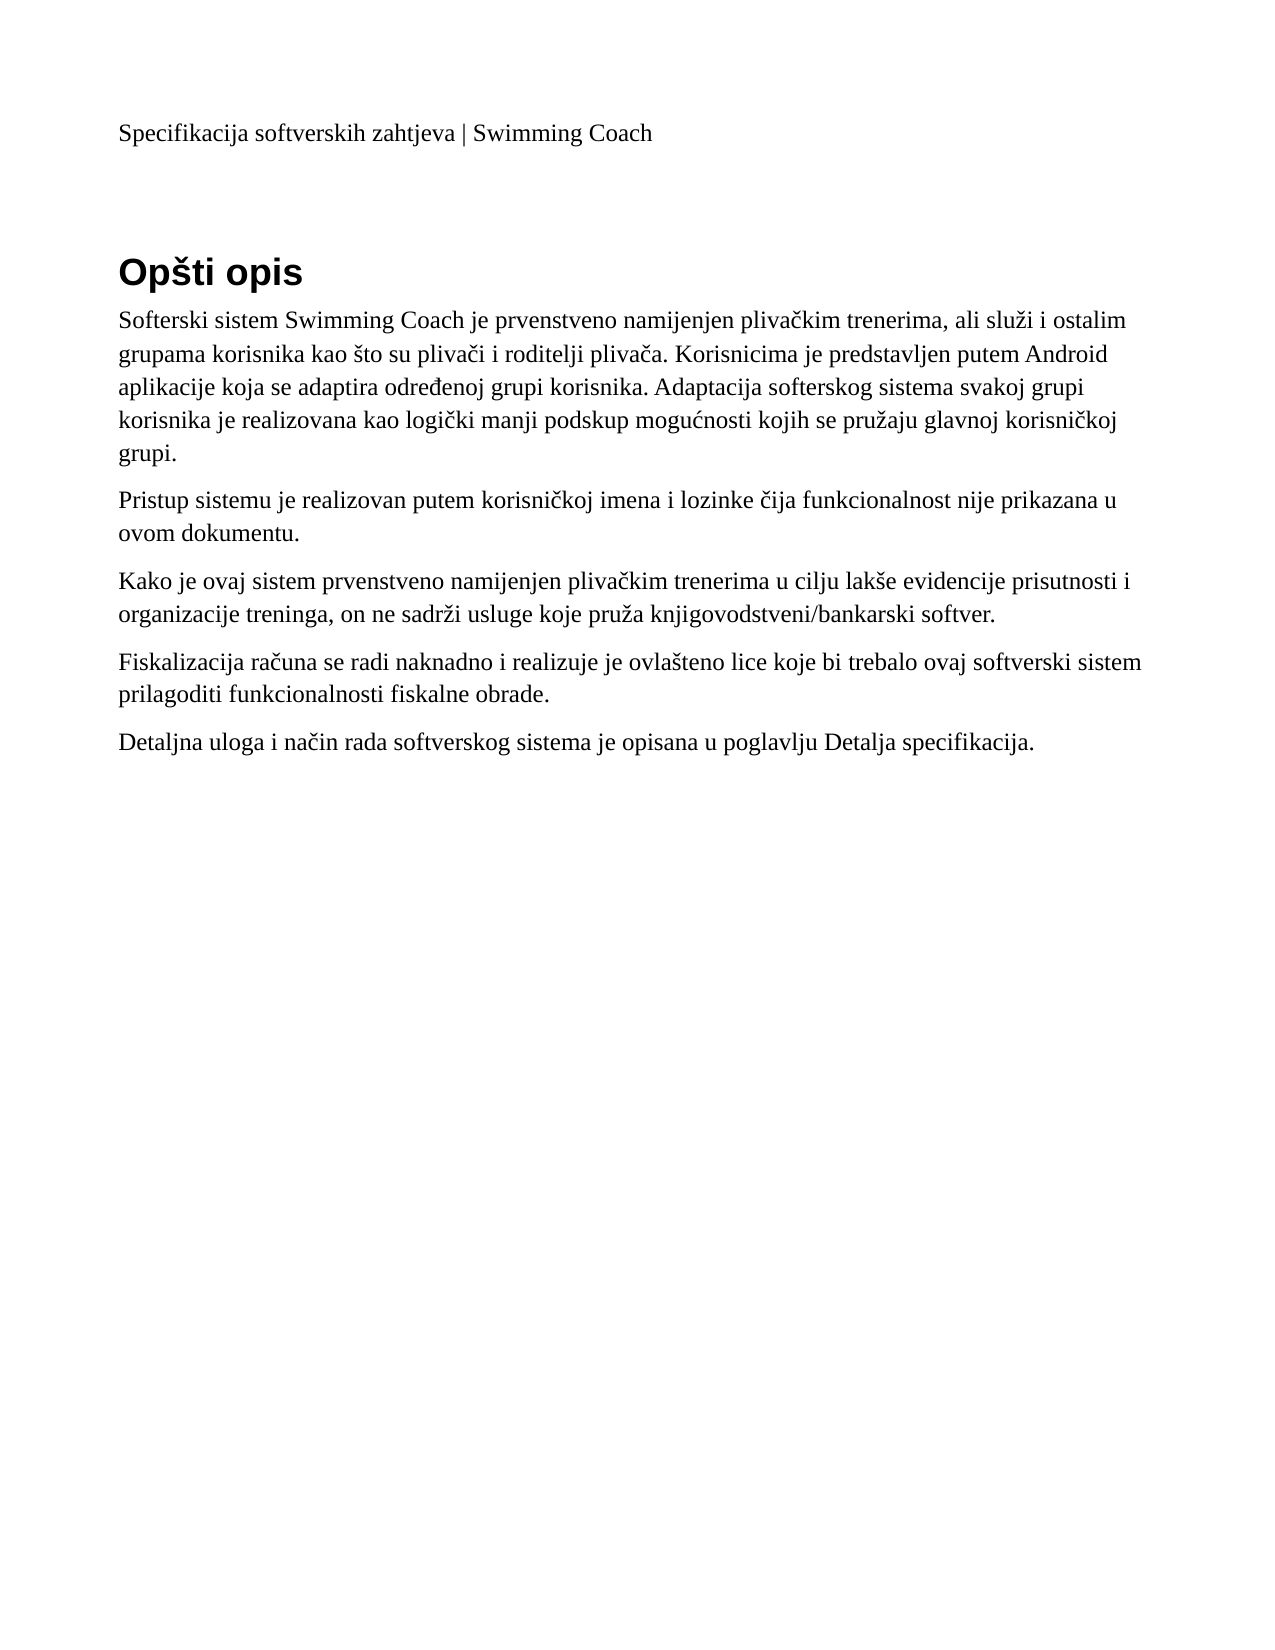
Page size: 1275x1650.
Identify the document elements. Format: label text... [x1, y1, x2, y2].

subtitle Opšti opis [118, 249, 1157, 293]
text Softerski sistem Swimming Coach je prvenstveno namijenjen plivačkim trenerima, ali služi i ostalim grupama korisnika kao što su plivači i roditelji plivača. Korisnicima je predstavljen putem Android aplikacije koja se adaptira određenoj grupi korisnika. Adaptacija softerskog sistema svakoj grupi korisnika je realizovana kao logički manji podskup mogućnosti kojih se pružaju glavnoj korisničkoj grupi. [118, 306, 1157, 466]
text Kako je ovaj sistem prvenstveno namijenjen plivačkim trenerima u cilju lakše evidencije prisutnosti i organizacije treninga, on ne sadrži usluge koje pruža knjigovodstveni/bankarski softver. [118, 566, 1157, 628]
text Fiskalizacija računa se radi naknadno i realizuje je ovlašteno lice koje bi trebalo ovaj softverski sistem prilagoditi funkcionalnosti fiskalne obrade. [118, 647, 1157, 708]
text Pristup sistemu je realizovan putem korisničkoj imena i lozinke čija funkcionalnost nije prikazana u ovom dokumentu. [118, 485, 1157, 547]
text Detaljna uloga i način rada softverskog sistema je opisana u poglavlju Detalja specifikacija. [118, 727, 1157, 756]
